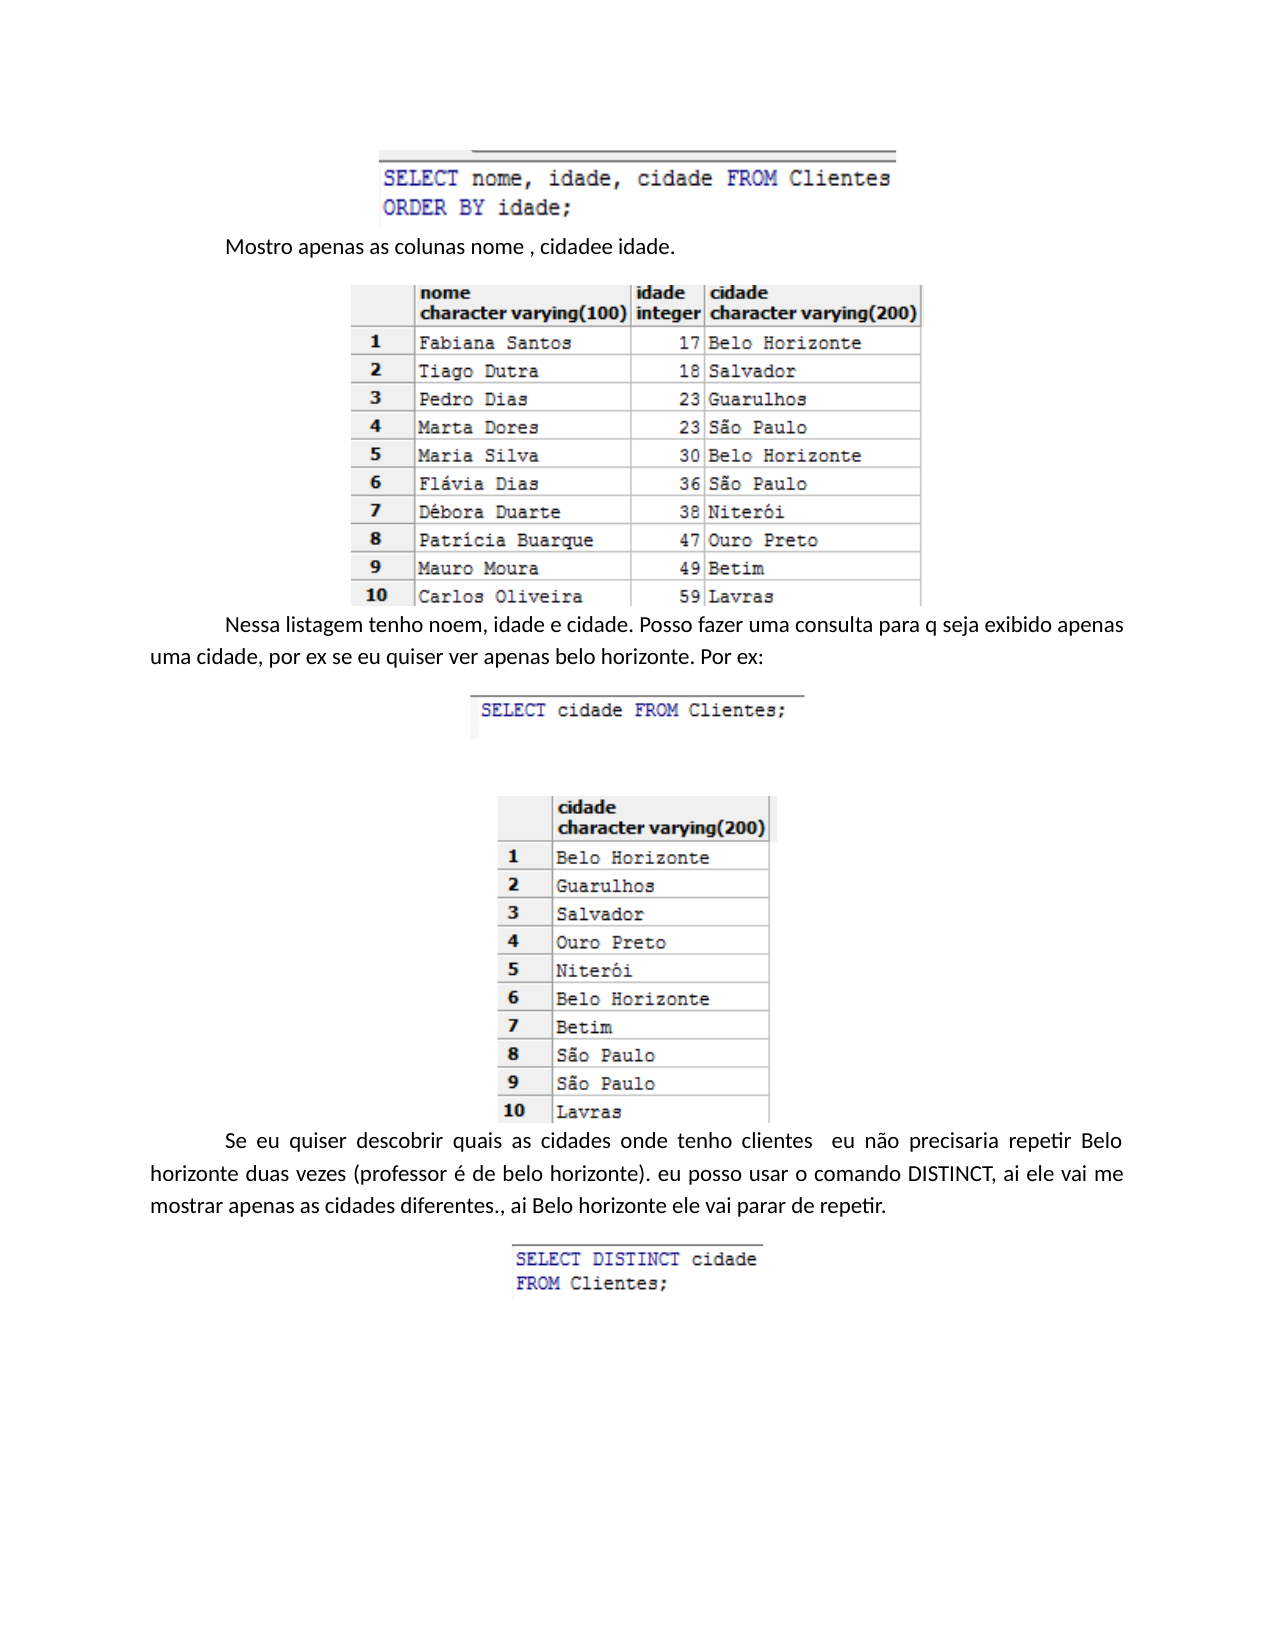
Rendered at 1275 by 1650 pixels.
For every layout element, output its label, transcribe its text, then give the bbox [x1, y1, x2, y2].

picture [350, 285, 925, 606]
text Se eu quiser descobrir quais as cidades onde tenho clientes eu não precisaria repetir Belo horizonte duas vezes (professor é de belo horizonte). eu posso usar o comando DISTINCT, ai ele vai me mostrar apenas as cidades diferentes., ai Belo horizonte ele vai parar de repetir. [150, 796, 1125, 1219]
picture [511, 1244, 764, 1301]
picture [378, 150, 897, 229]
text Nessa listagem tenho noem, idade e cidade. Posso fazer uma consulta para q seja exibido apenas uma cidade, por ex se eu quiser ver apenas belo horizonte. Por ex: [150, 285, 1125, 670]
picture [470, 695, 805, 739]
text Mostro apenas as colunas nome , cidadee idade. [150, 150, 1125, 260]
picture [497, 796, 778, 1123]
